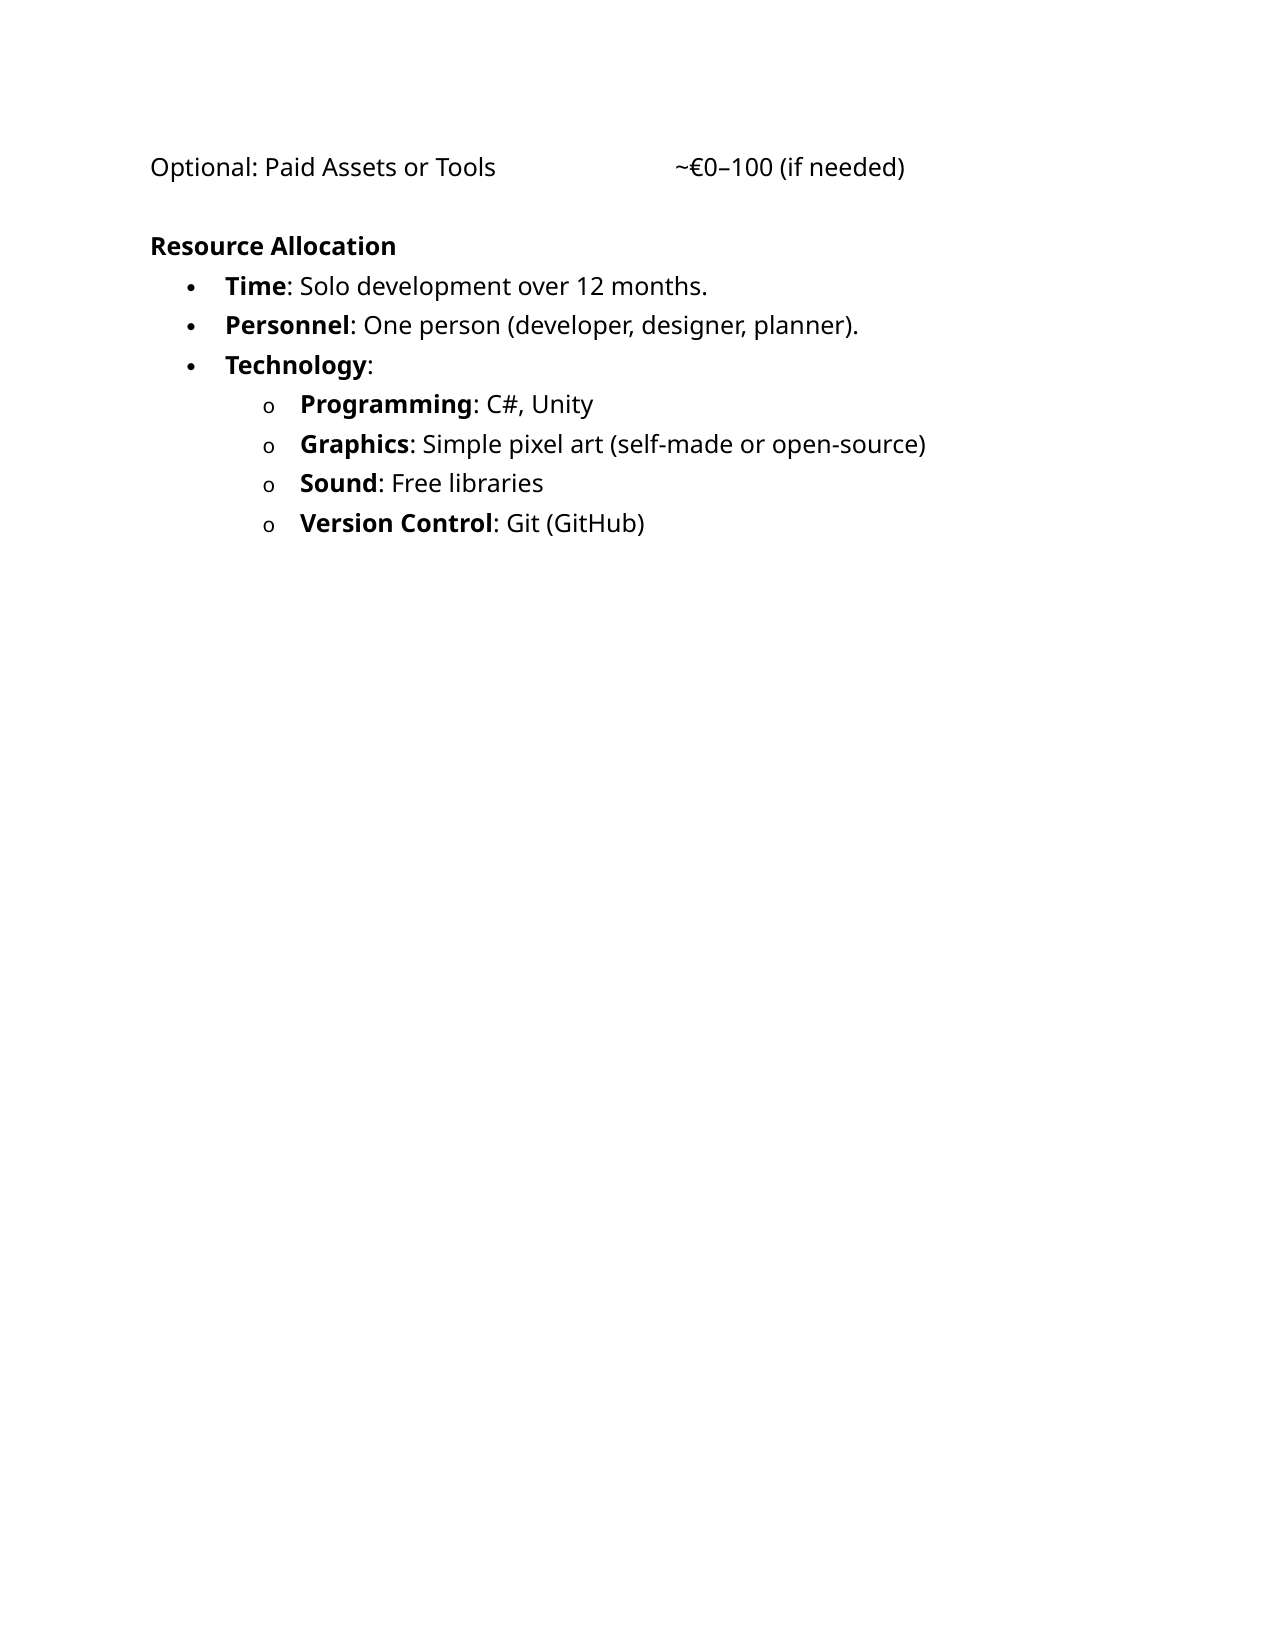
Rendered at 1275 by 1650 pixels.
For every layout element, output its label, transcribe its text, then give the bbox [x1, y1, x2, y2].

list Time: Solo development over 12 months. [187, 268, 1125, 302]
text Optional: Paid Assets or Tools ~€0–100 (if needed) [150, 150, 1125, 184]
list Graphics: Simple pixel art (self-made or open-source) [262, 426, 1125, 460]
list Technology: [187, 347, 1125, 381]
list Personnel: One person (developer, designer, planner). [187, 308, 1125, 342]
text Resource Allocation [150, 229, 1125, 263]
list Version Control: Git (GitHub) [262, 505, 1125, 539]
list Programming: C#, Unity [262, 387, 1125, 421]
list Sound: Free libraries [262, 466, 1125, 500]
